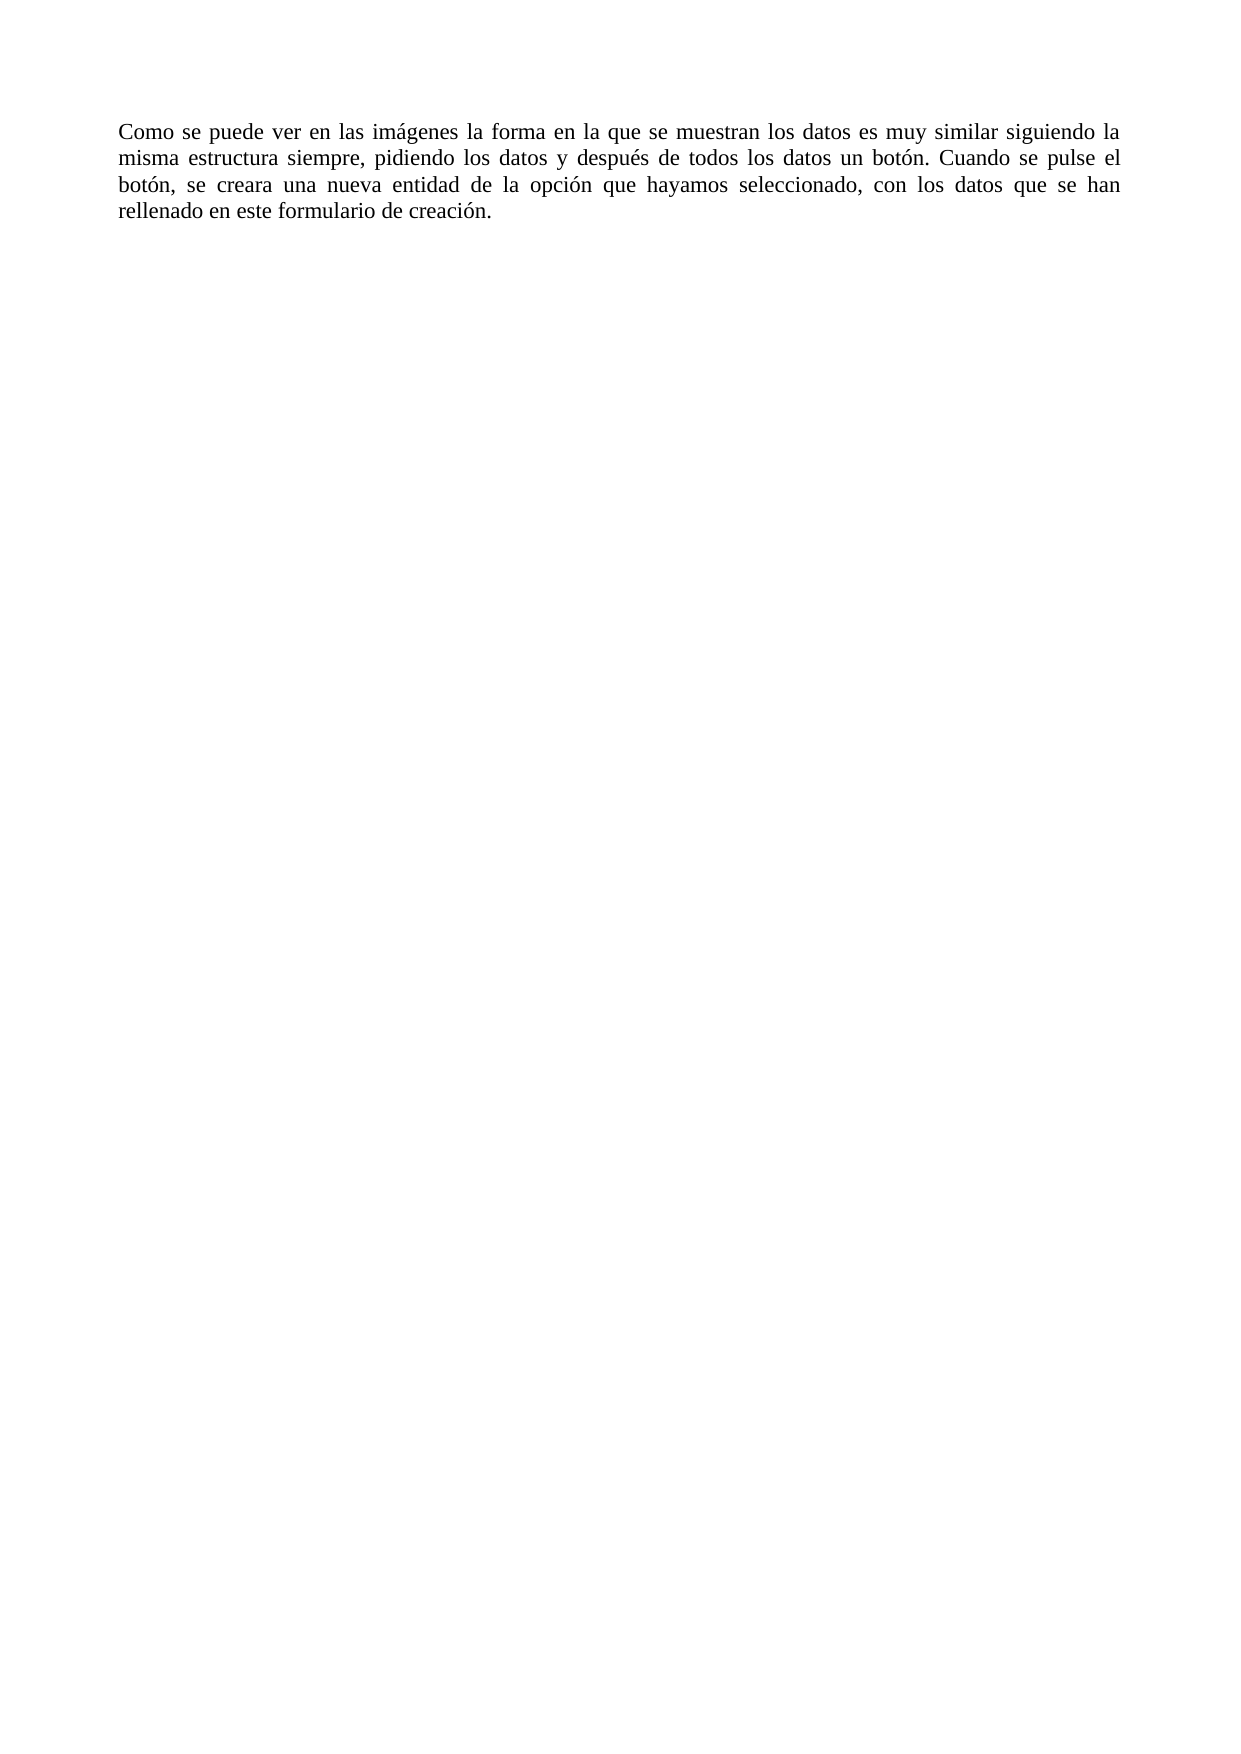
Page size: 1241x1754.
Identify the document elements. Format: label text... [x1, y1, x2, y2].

text Como se puede ver en las imágenes la forma en la que se muestran los datos es muy similar siguiendo la misma estructura siempre, pidiendo los datos y después de todos los datos un botón. Cuando se pulse el botón, se creara una nueva entidad de la opción que hayamos seleccionado, con los datos que se han rellenado en este formulario de creación. [118, 118, 1122, 223]
